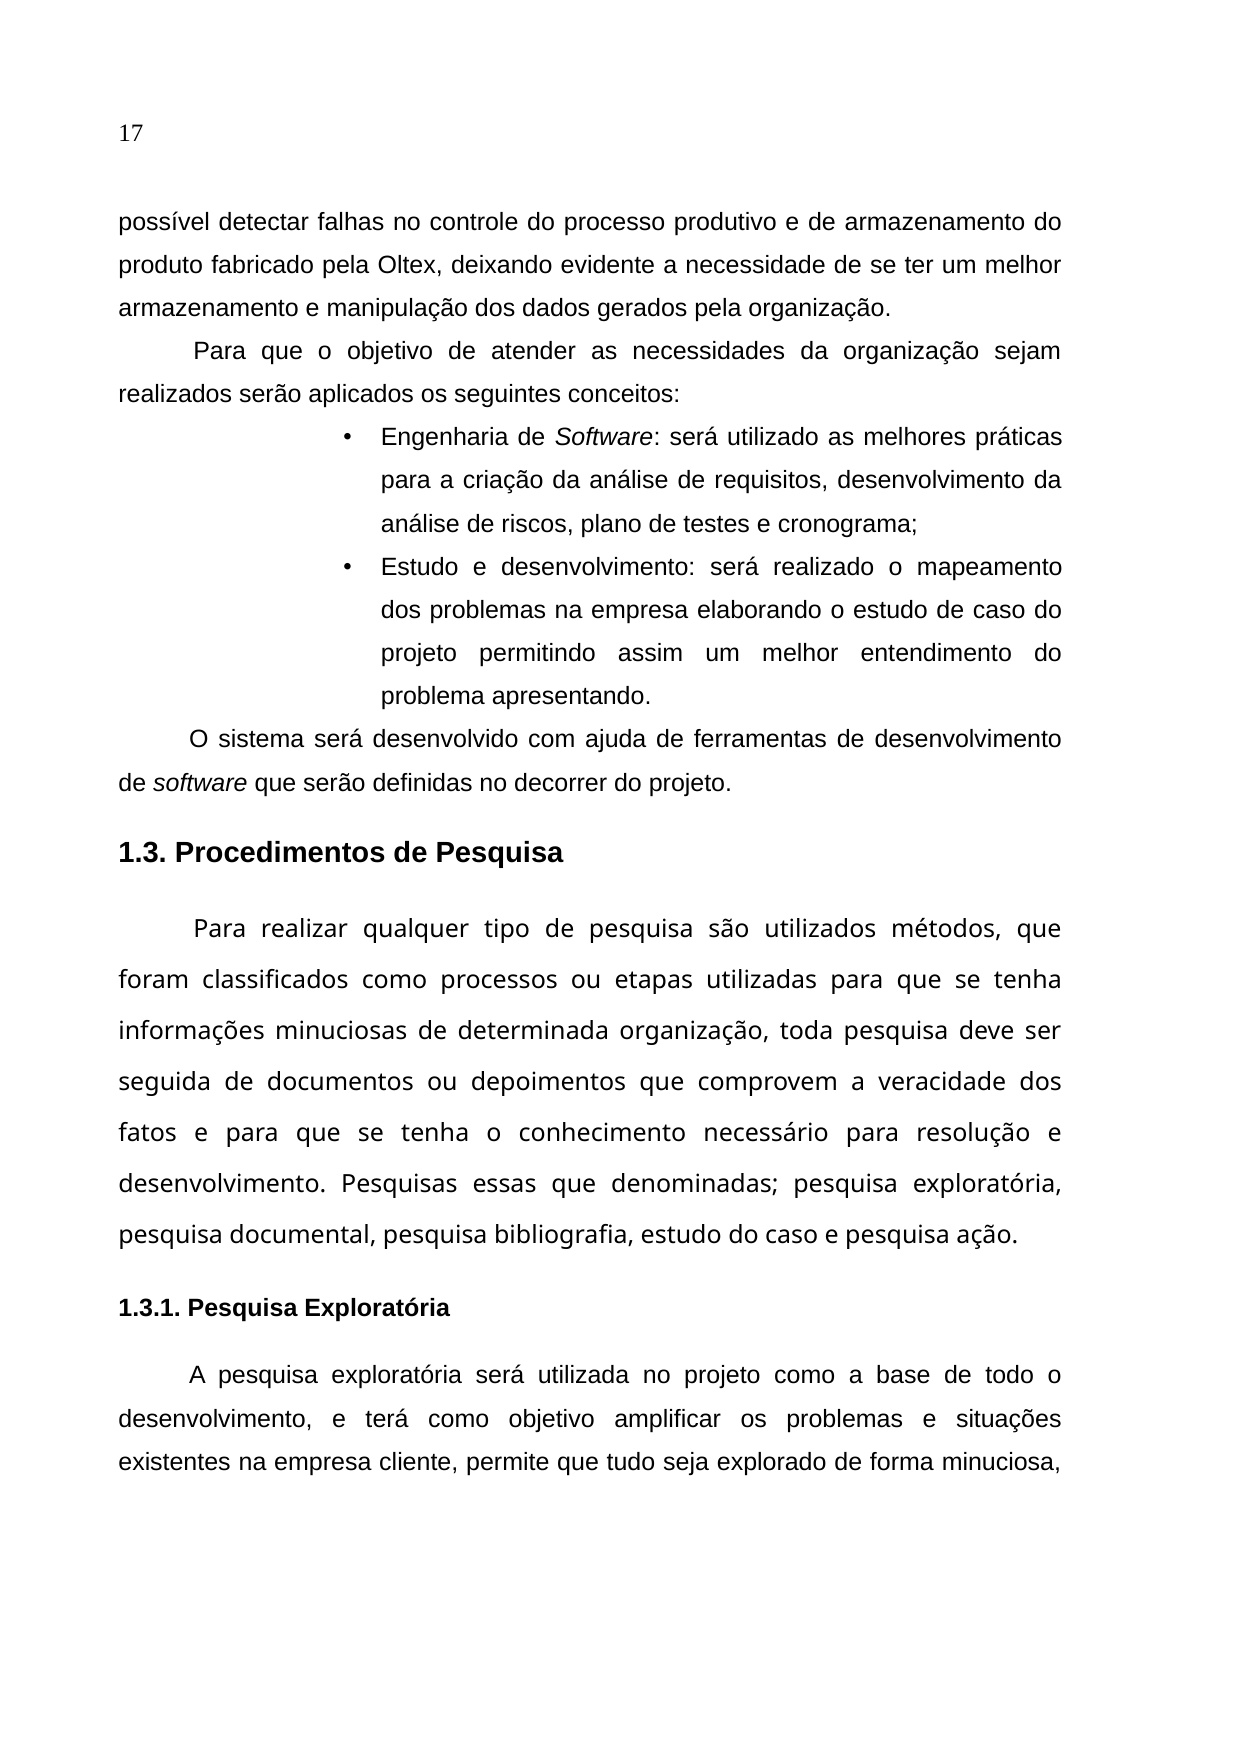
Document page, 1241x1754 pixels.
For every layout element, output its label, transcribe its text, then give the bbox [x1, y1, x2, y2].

subtitle 1.3. Procedimentos de Pesquisa [118, 835, 1063, 869]
text O sistema será desenvolvido com ajuda de ferramentas de desenvolvimento de software que serão definidas no decorrer do projeto. [118, 724, 1063, 796]
text possível detectar falhas no controle do processo produtivo e de armazenamento do produto fabricado pela Oltex, deixando evidente a necessidade de se ter um melhor armazenamento e manipulação dos dados gerados pela organização. [118, 207, 1063, 322]
text A pesquisa exploratória será utilizada no projeto como a base de todo o desenvolvimento, e terá como objetivo amplificar os problemas e situações existentes na empresa cliente, permite que tudo seja explorado de forma minuciosa, [118, 1361, 1063, 1476]
list Estudo e desenvolvimento: será realizado o mapeamento dos problemas na empresa elaborando o estudo de caso do projeto permitindo assim um melhor entendimento do problema apresentando. [343, 552, 1063, 710]
text Para realizar qualquer tipo de pesquisa são utilizados métodos, que foram classificados como processos ou etapas utilizadas para que se tenha informações minuciosas de determinada organização, toda pesquisa deve ser seguida de documentos ou depoimentos que comprovem a veracidade dos fatos e para que se tenha o conhecimento necessário para resolução e desenvolvimento. Pesquisas essas que denominadas; pesquisa exploratória, pesquisa documental, pesquisa bibliografia, estudo do caso e pesquisa ação. [118, 911, 1063, 1251]
list Engenharia de Software: será utilizado as melhores práticas para a criação da análise de requisitos, desenvolvimento da análise de riscos, plano de testes e cronograma; [343, 422, 1063, 537]
subtitle 1.3.1. Pesquisa Exploratória [118, 1293, 1063, 1321]
text Para que o objetivo de atender as necessidades da organização sejam realizados serão aplicados os seguintes conceitos: [118, 336, 1063, 408]
